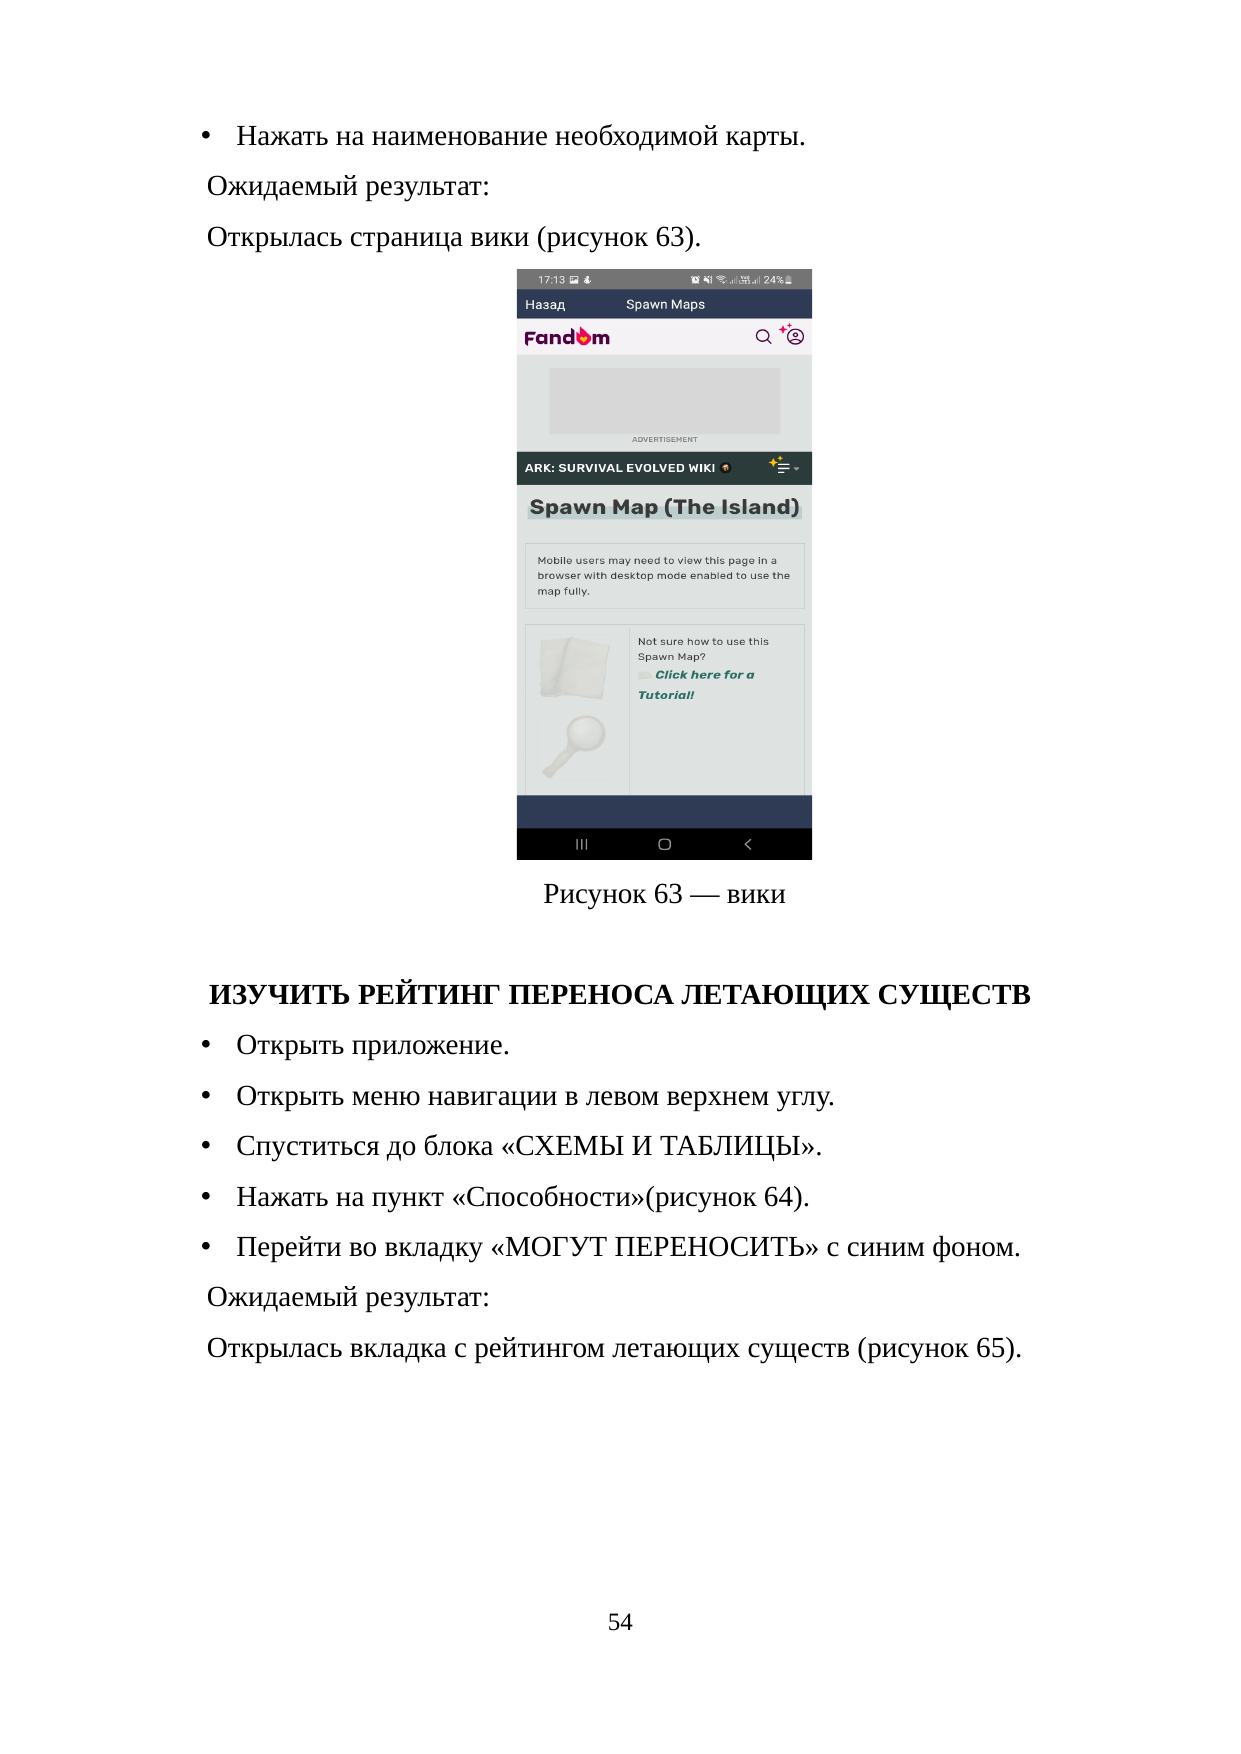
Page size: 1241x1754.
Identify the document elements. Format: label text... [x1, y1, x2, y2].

list Спуститься до блока «СХЕМЫ И ТАБЛИЦЫ». [201, 1128, 1122, 1162]
list Ожидаемый результат: [118, 1279, 1122, 1313]
list Ожидаемый результат: [118, 168, 1122, 202]
list ИЗУЧИТЬ РЕЙТИНГ ПЕРЕНОСА ЛЕТАЮЩИХ СУЩЕСТВ [118, 977, 1122, 1011]
picture [516, 269, 813, 860]
list Открыть меню навигации в левом верхнем углу. [201, 1078, 1122, 1111]
list Открыть приложение. [201, 1027, 1122, 1061]
list Открылась страница вики (рисунок 63). [118, 219, 1122, 252]
list Нажать на пункт «Способности»(рисунок 64). [201, 1179, 1122, 1212]
list Открылась вкладка с рейтингом летающих существ (рисунок 65). [118, 1330, 1122, 1363]
list Рисунок 63 — вики [118, 876, 1122, 910]
list Нажать на наименование необходимой карты. [201, 118, 1122, 152]
list Перейти во вкладку «МОГУТ ПЕРЕНОСИТЬ» с синим фоном. [201, 1229, 1122, 1263]
